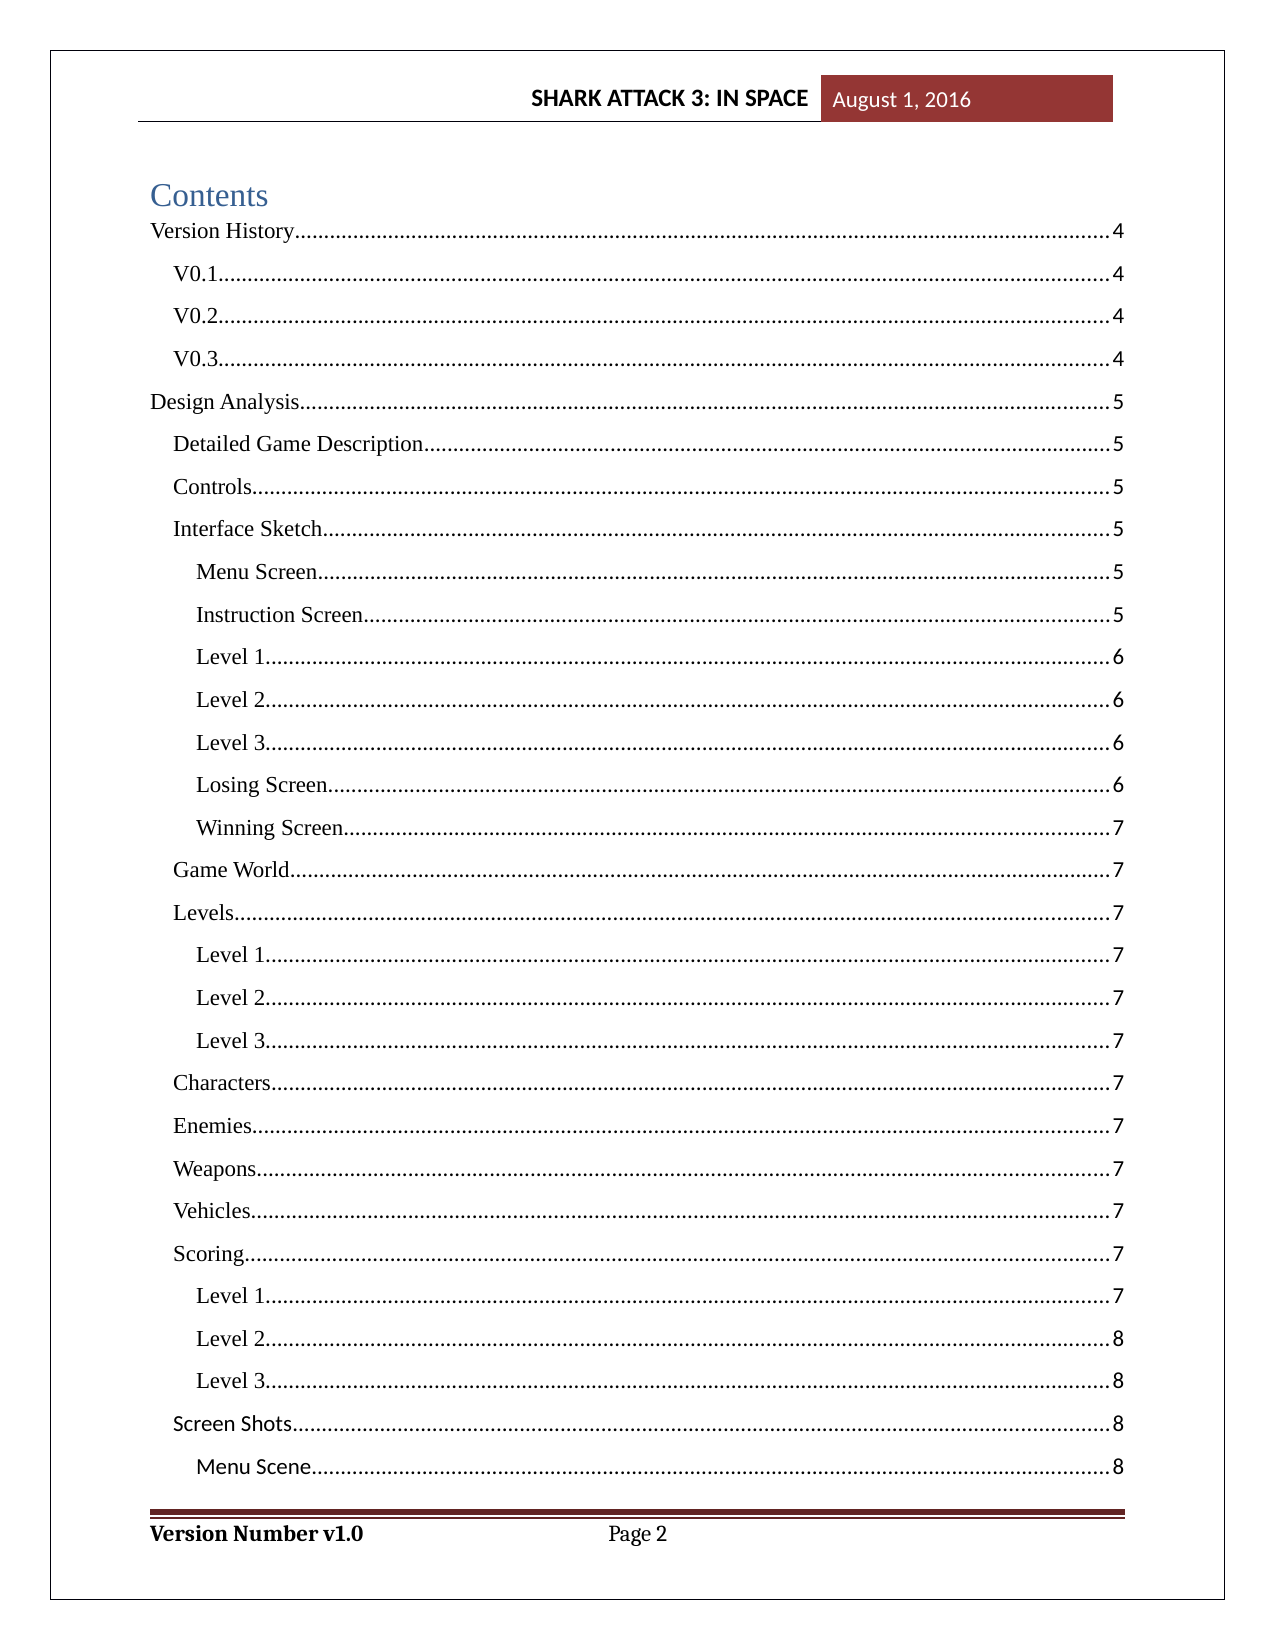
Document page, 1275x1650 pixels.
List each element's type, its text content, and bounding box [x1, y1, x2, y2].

text Losing Screen 6 [196, 770, 1125, 798]
text V0.3 4 [173, 344, 1125, 372]
text Vehicles 7 [173, 1196, 1125, 1224]
text Level 1 6 [196, 642, 1125, 670]
text Game World 7 [173, 855, 1125, 883]
text Menu Scene 8 [196, 1452, 1125, 1480]
text Weapons 7 [173, 1154, 1125, 1182]
text V0.2 4 [173, 302, 1125, 329]
text Level 2 6 [196, 685, 1125, 713]
text Level 2 8 [196, 1324, 1125, 1352]
text Winning Screen 7 [196, 813, 1125, 841]
text Menu Screen 5 [196, 557, 1125, 585]
text Level 3 7 [196, 1026, 1125, 1054]
text Levels 7 [173, 898, 1125, 926]
text Enemies 7 [173, 1111, 1125, 1139]
text Version History 4 [150, 216, 1125, 244]
text Detailed Game Description 5 [173, 429, 1125, 457]
text Controls 5 [173, 472, 1125, 500]
text V0.1 4 [173, 259, 1125, 287]
text Level 2 7 [196, 983, 1125, 1011]
text Characters 7 [173, 1068, 1125, 1096]
text Scoring 7 [173, 1239, 1125, 1267]
text Instruction Screen 5 [196, 600, 1125, 628]
text Interface Sketch 5 [173, 514, 1125, 543]
text Level 3 8 [196, 1367, 1125, 1395]
subtitle Contents [150, 175, 1125, 213]
text Level 1 7 [196, 1281, 1125, 1309]
text Level 3 6 [196, 728, 1125, 756]
text Level 1 7 [196, 941, 1125, 969]
text Screen Shots 8 [173, 1409, 1125, 1437]
text Design Analysis 5 [150, 387, 1125, 415]
